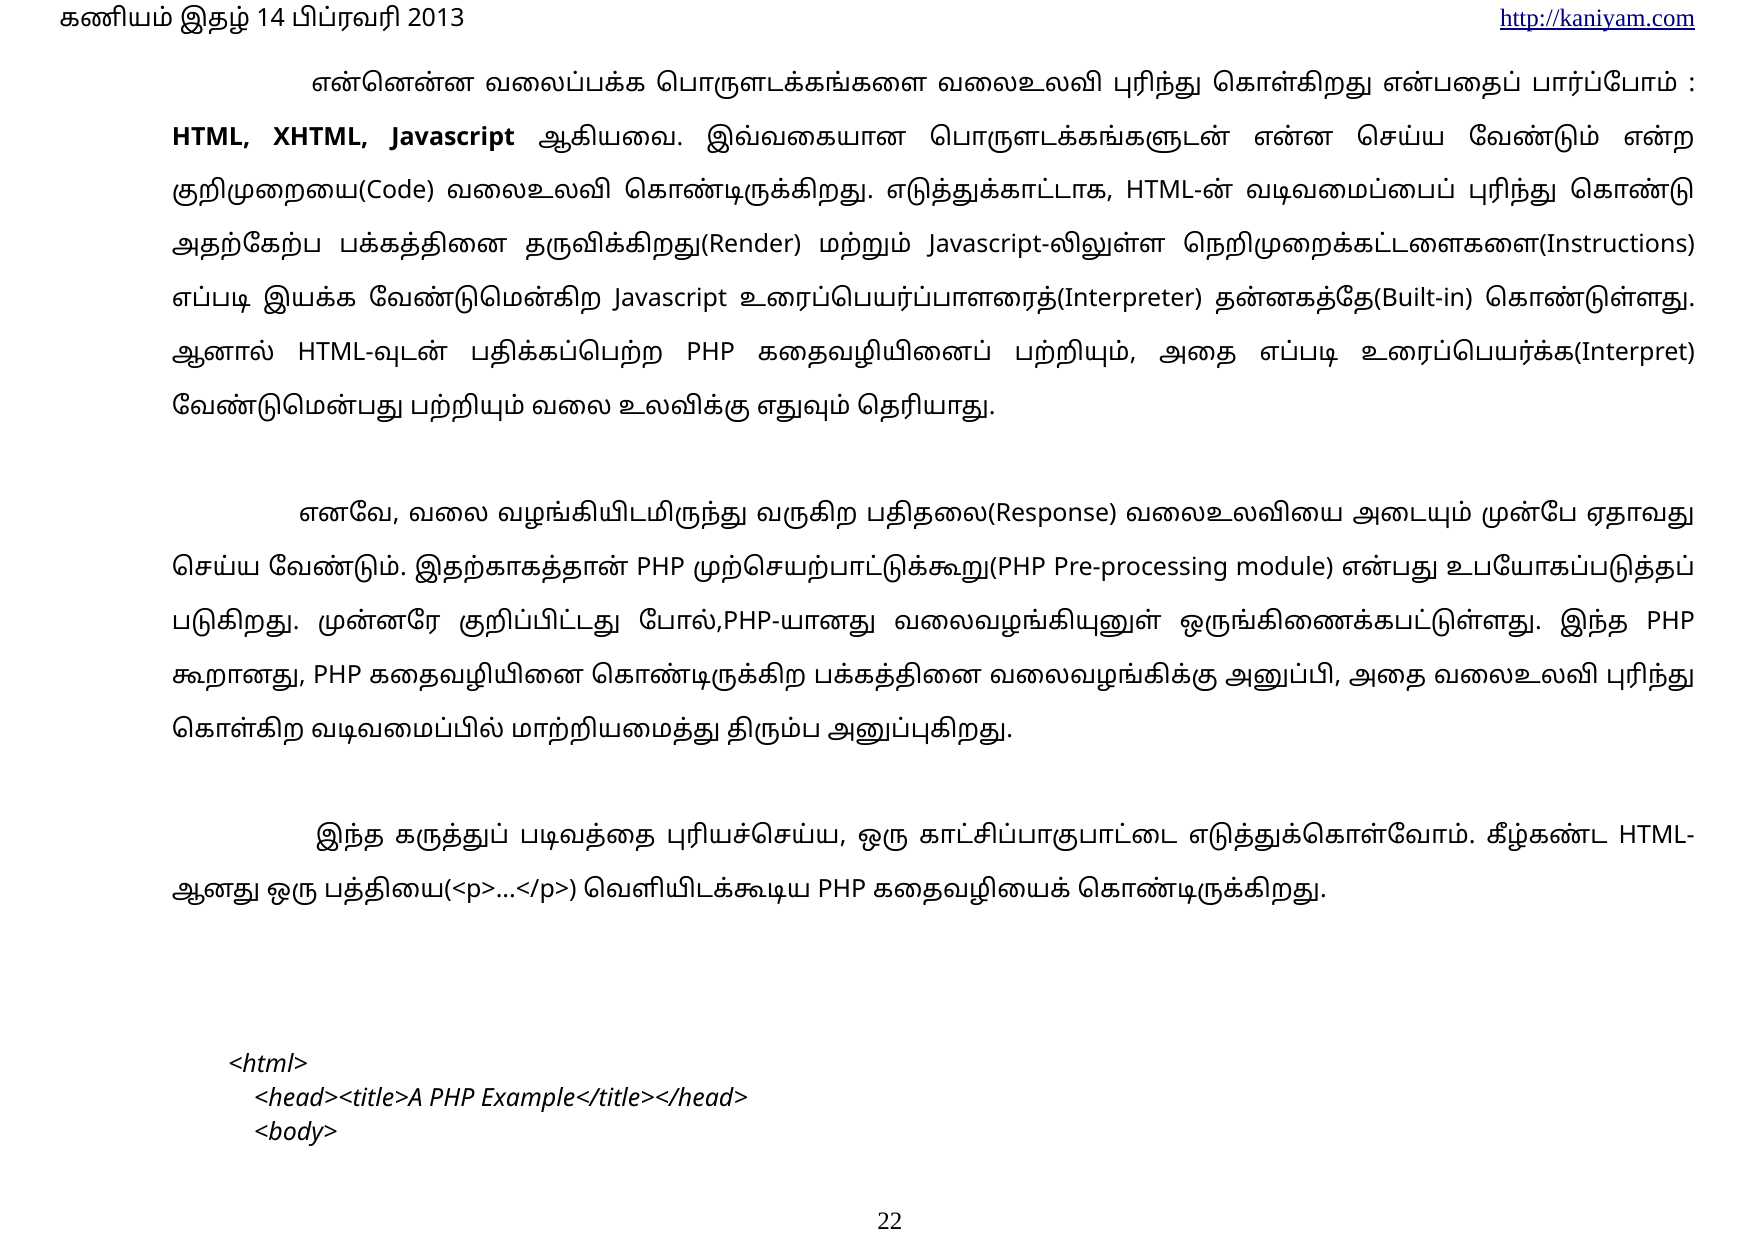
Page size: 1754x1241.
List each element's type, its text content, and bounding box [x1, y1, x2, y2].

text எனவே, வலை வழங்கியிடமிருந்து வருகிற பதிதலை(Response) வலைஉலவியை அடையும் முன்பே ஏதாவது செய்ய வேண்டும். இதற்காகத்தான் PHP முற்செயற்பாட்டுக்கூறு(PHP Pre-processing module) என்பது உபயோகப்படுத்தப் படுகிறது. முன்னரே குறிப்பிட்டது போல்,PHP-யானது வலைவழங்கியுனுள் ஒருங்கிணைக்கபட்டுள்ளது. இந்த PHP கூறானது, PHP கதைவழியினை கொண்டிருக்கிற பக்கத்தினை வலைவழங்கிக்கு அனுப்பி, அதை வலைஉலவி புரிந்து கொள்கிற வடிவமைப்பில் மாற்றியமைத்து திரும்ப அனுப்புகிறது. [172, 494, 1695, 747]
text இந்த கருத்துப் படிவத்தை புரியச்செய்ய, ஒரு காட்சிப்பாகுபாட்டை எடுத்துக்கொள்வோம். கீழ்கண்ட HTML-ஆனது ஒரு பத்தியை(<p>...</p>) வெளியிடக்கூடிய PHP கதைவழியைக் கொண்டிருக்கிறது. [172, 817, 1695, 908]
text என்னென்ன வலைப்பக்க பொருளடக்கங்களை வலைஉலவி புரிந்து கொள்கிறது என்பதைப் பார்ப்போம் : HTML, XHTML, Javascript ஆகியவை. இவ்வகையான பொருளடக்கங்களுடன் என்ன செய்ய வேண்டும் என்ற குறிமுறையை(Code) வலைஉலவி கொண்டிருக்கிறது. எடுத்துக்காட்டாக, HTML-ன் வடிவமைப்பைப் புரிந்து கொண்டு அதற்கேற்ப பக்கத்தினை தருவிக்கிறது(Render) மற்றும் Javascript-லிலுள்ள நெறிமுறைக்கட்டளைகளை(Instructions) எப்படி இயக்க வேண்டுமென்கிற Javascript உரைப்பெயர்ப்பாளரைத்(Interpreter) தன்னகத்தே(Built-in) கொண்டுள்ளது. ஆனால் HTML-வுடன் பதிக்கப்பெற்ற PHP கதைவழியினைப் பற்றியும், அதை எப்படி உரைப்பெயர்க்க(Interpret) வேண்டுமென்பது பற்றியும் வலை உலவிக்கு எதுவும் தெரியாது. [172, 64, 1695, 425]
text <head><title>A PHP Example</title></head> [172, 1079, 1695, 1113]
text <body> [172, 1113, 1695, 1147]
text <html> [172, 1045, 1695, 1079]
